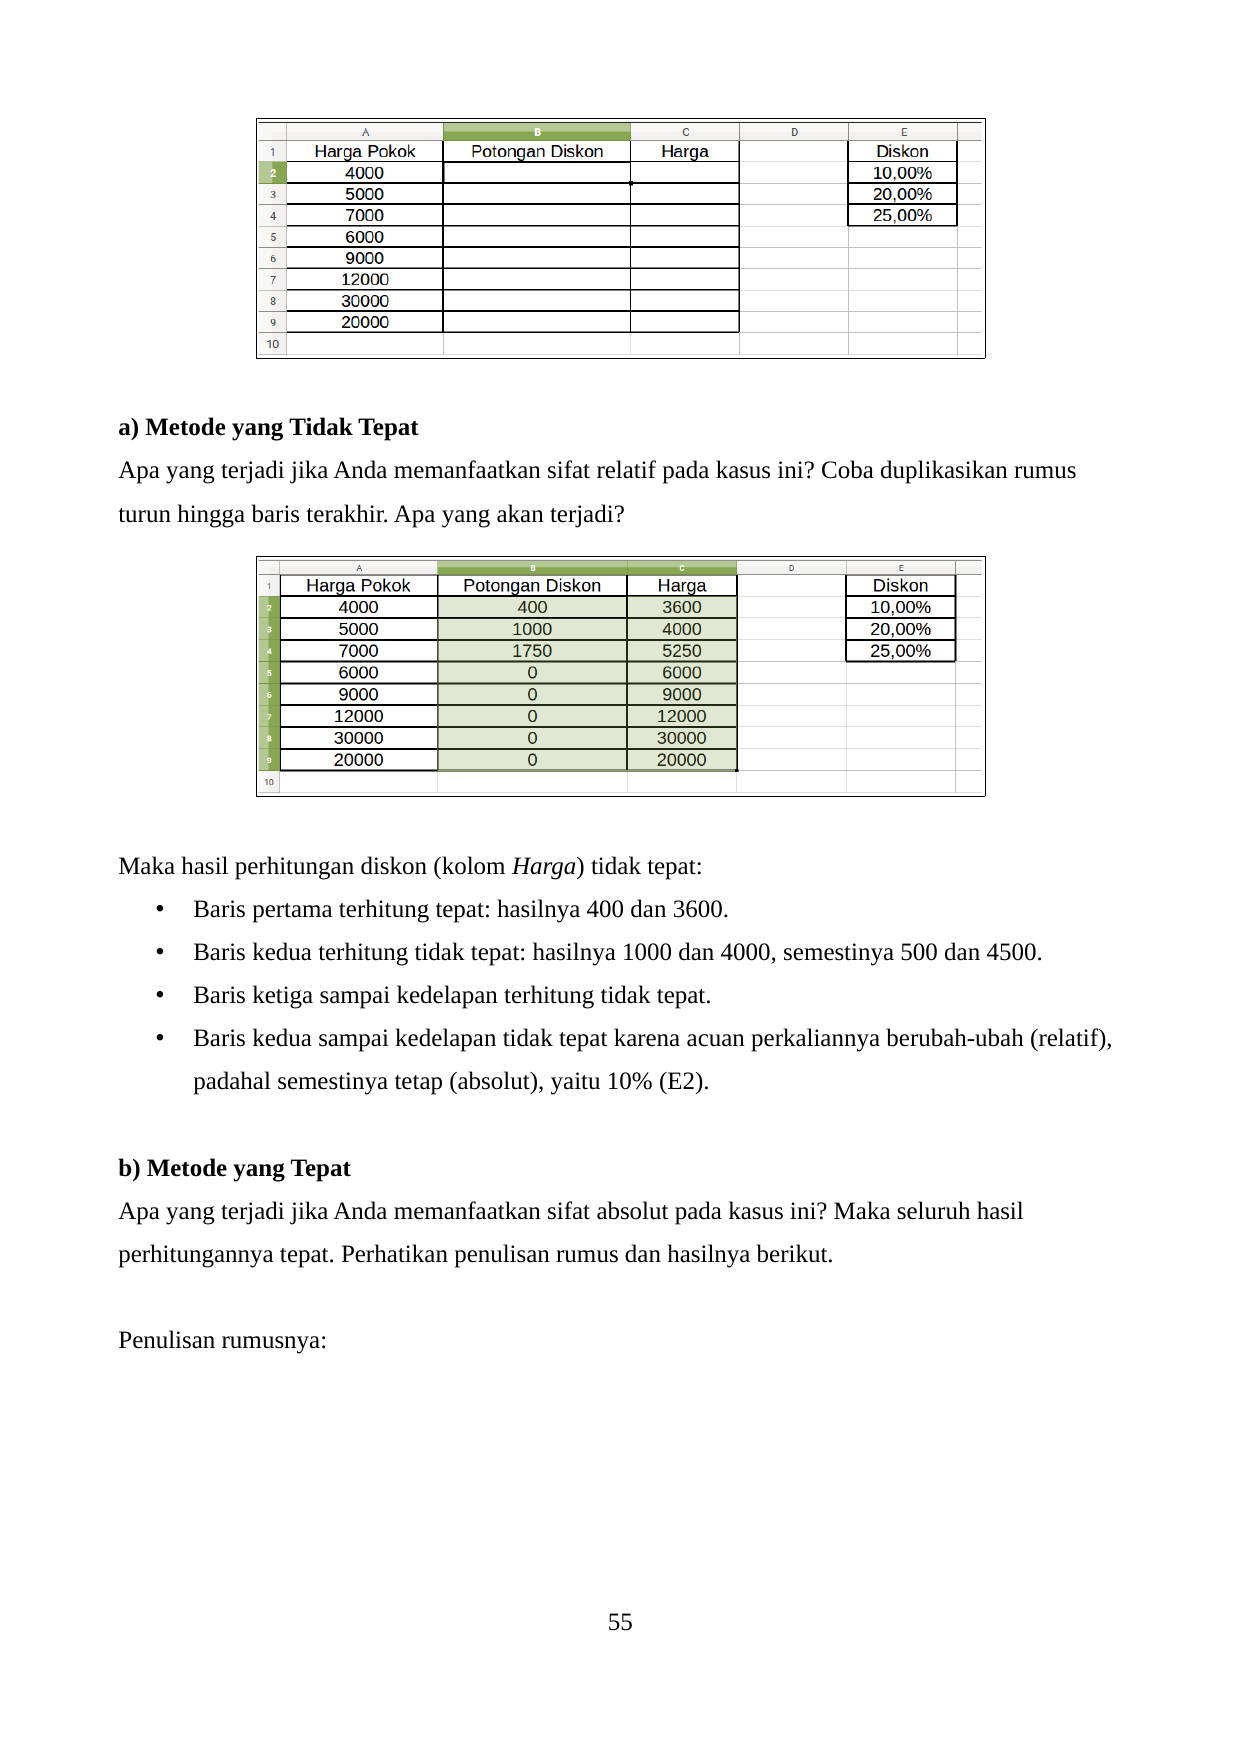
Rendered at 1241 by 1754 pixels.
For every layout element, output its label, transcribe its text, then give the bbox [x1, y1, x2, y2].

list Baris pertama terhitung tepat: hasilnya 400 dan 3600. [156, 894, 1122, 923]
list Baris ketiga sampai kedelapan terhitung tidak tepat. [156, 980, 1122, 1009]
text Penulisan rumusnya: [118, 1325, 1122, 1354]
list Baris kedua sampai kedelapan tidak tepat karena acuan perkaliannya berubah-ubah (relatif), padahal semestinya tetap (absolut), yaitu 10% (E2). [156, 1023, 1122, 1095]
text Maka hasil perhitungan diskon (kolom Harga) tidak tepat: [118, 851, 1122, 879]
text b) Metode yang Tepat [118, 1153, 1122, 1181]
picture [258, 559, 982, 793]
text Apa yang terjadi jika Anda memanfaatkan sifat absolut pada kasus ini? Maka seluruh hasil perhitungannya tepat. Perhatikan penulisan rumus dan hasilnya berikut. [118, 1196, 1122, 1268]
text Apa yang terjadi jika Anda memanfaatkan sifat relatif pada kasus ini? Coba duplikasikan rumus turun hingga baris terakhir. Apa yang akan terjadi? [118, 456, 1122, 527]
text a) Metode yang Tidak Tepat [118, 412, 1122, 441]
list Baris kedua terhitung tidak tepat: hasilnya 1000 dan 4000, semestinya 500 dan 4500. [156, 937, 1122, 966]
picture [258, 121, 982, 355]
